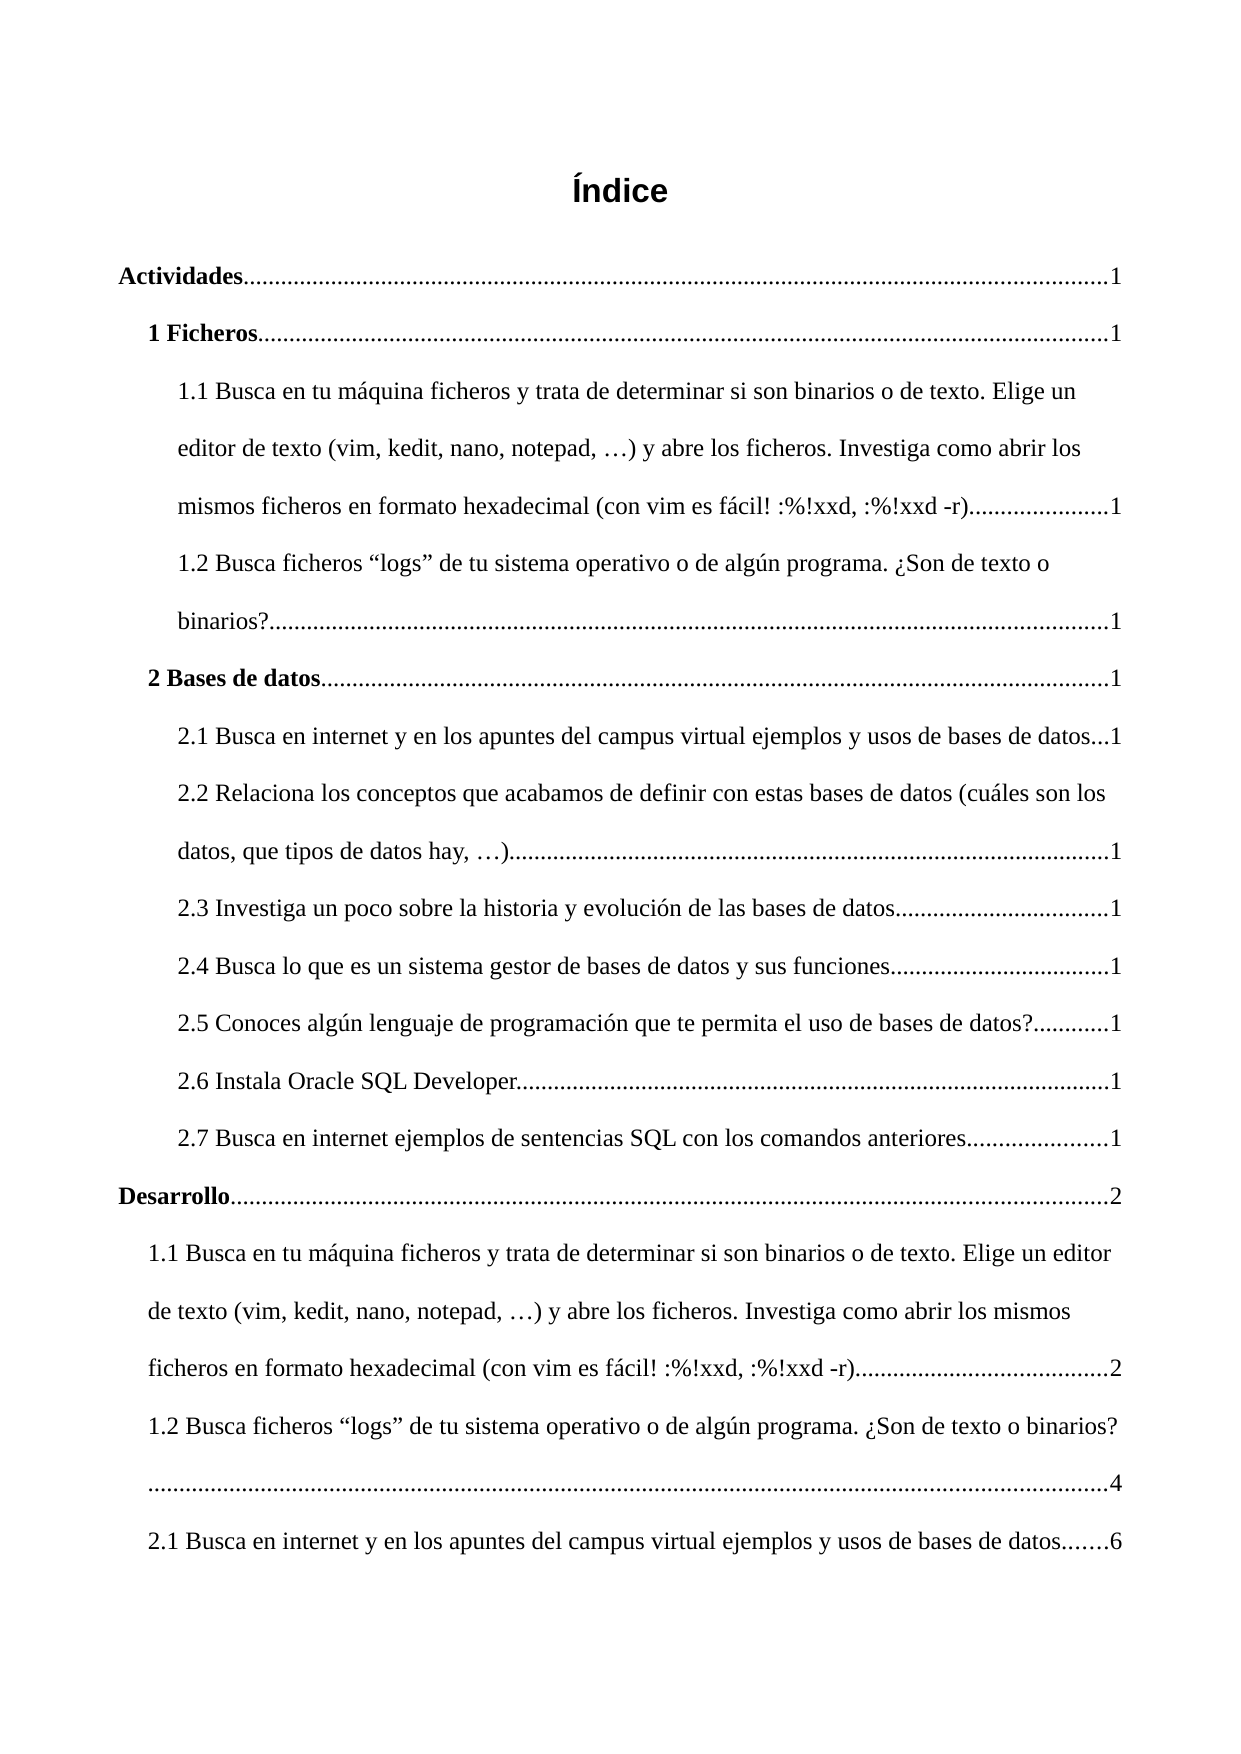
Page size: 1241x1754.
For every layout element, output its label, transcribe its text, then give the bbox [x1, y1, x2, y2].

text 1.2 Busca ficheros “logs” de tu sistema operativo o de algún programa. ¿Son de texto o binarios? 4 [148, 1411, 1122, 1497]
text 1.1 Busca en tu máquina ficheros y trata de determinar si son binarios o de texto. Elige un editor de texto (vim, kedit, nano, notepad, …) y abre los ficheros. Investiga como abrir los mismos ficheros en formato hexadecimal (con vim es fácil! :%!xxd, :%!xxd -r). 1 [177, 376, 1122, 519]
text 2.1 Busca en internet y en los apuntes del campus virtual ejemplos y usos de bases de datos. 1 [177, 721, 1122, 749]
text 1.2 Busca ficheros “logs” de tu sistema operativo o de algún programa. ¿Son de texto o binarios? 1 [177, 548, 1122, 634]
text 2.1 Busca en internet y en los apuntes del campus virtual ejemplos y usos de bases de datos. 6 [148, 1526, 1122, 1554]
text 2.4 Busca lo que es un sistema gestor de bases de datos y sus funciones. 1 [177, 951, 1122, 979]
text 2.6 Instala Oracle SQL Developer. 1 [177, 1066, 1122, 1094]
text Actividades 1 [118, 261, 1122, 289]
text 2.7 Busca en internet ejemplos de sentencias SQL con los comandos anteriores 1 [177, 1123, 1122, 1152]
text 2.2 Relaciona los conceptos que acabamos de definir con estas bases de datos (cuáles son los datos, que tipos de datos hay, …) 1 [177, 778, 1122, 864]
subtitle Índice [118, 171, 1122, 210]
text 2.3 Investiga un poco sobre la historia y evolución de las bases de datos. 1 [177, 893, 1122, 922]
text Desarrollo 2 [118, 1181, 1122, 1209]
text 2 Bases de datos 1 [148, 663, 1122, 692]
text 1.1 Busca en tu máquina ficheros y trata de determinar si son binarios o de texto. Elige un editor de texto (vim, kedit, nano, notepad, …) y abre los ficheros. Investiga como abrir los mismos ficheros en formato hexadecimal (con vim es fácil! :%!xxd, :%!xxd -r). 2 [148, 1238, 1122, 1382]
text 1 Ficheros 1 [148, 318, 1122, 347]
text 2.5 Conoces algún lenguaje de programación que te permita el uso de bases de datos? 1 [177, 1008, 1122, 1037]
